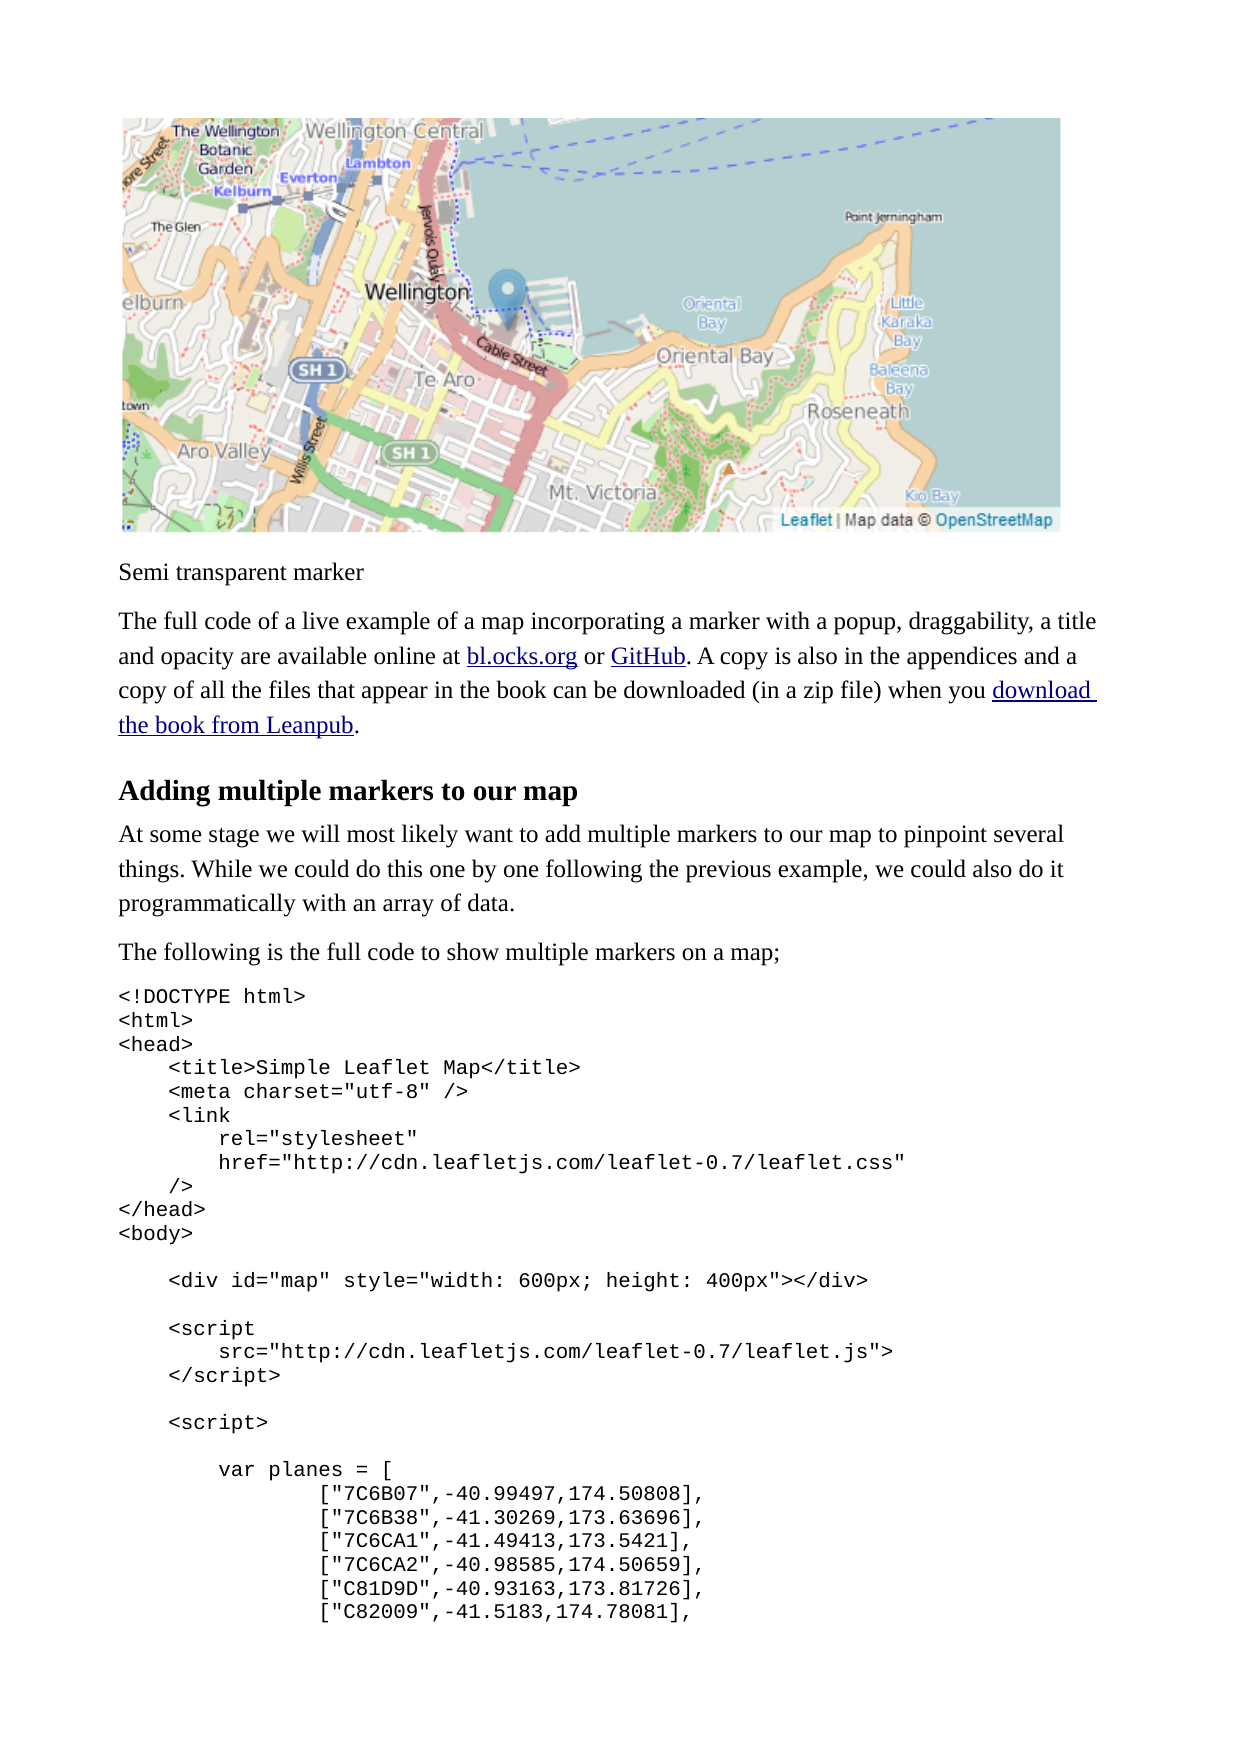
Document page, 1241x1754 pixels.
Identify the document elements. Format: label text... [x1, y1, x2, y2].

text ["7C6B38",-41.30269,173.63696], [118, 1507, 1122, 1530]
text src="http://cdn.leafletjs.com/leaflet-0.7/leaflet.js"> [118, 1341, 1122, 1365]
text <title>Simple Leaflet Map</title> [118, 1057, 1122, 1081]
text At some stage we will most likely want to add multiple markers to our map to pinpoint several things. While we could do this one by one following the previous example, we could also do it programmatically with an array of data. [118, 819, 1122, 917]
text The full code of a live example of a map incorporating a marker with a popup, draggability, a title and opacity are available online at bl.ocks.org or GitHub. A copy is also in the appendices and a copy of all the files that appear in the book can be downloaded (in a zip file) when you download the book from Leanpub. [118, 606, 1122, 738]
text </head> [118, 1199, 1122, 1223]
text <!DOCTYPE html> [118, 986, 1122, 1010]
picture [118, 118, 1067, 537]
text <body> [118, 1223, 1122, 1247]
text <html> [118, 1010, 1122, 1034]
text /> [118, 1176, 1122, 1199]
subtitle Adding multiple markers to our map [118, 773, 1122, 807]
text Semi transparent marker [118, 557, 1122, 586]
text rel="stylesheet" [118, 1128, 1122, 1152]
text <meta charset="utf-8" /> [118, 1081, 1122, 1105]
text <head> [118, 1034, 1122, 1057]
text <div id="map" style="width: 600px; height: 400px"></div> [118, 1270, 1122, 1294]
text </script> [118, 1365, 1122, 1388]
text <script> [118, 1412, 1122, 1436]
text ["7C6CA2",-40.98585,174.50659], [118, 1554, 1122, 1578]
text ["7C6B07",-40.99497,174.50808], [118, 1483, 1122, 1507]
text href="http://cdn.leafletjs.com/leaflet-0.7/leaflet.css" [118, 1152, 1122, 1176]
text ["7C6CA1",-41.49413,173.5421], [118, 1530, 1122, 1554]
text var planes = [ [118, 1459, 1122, 1483]
text ["C81D9D",-40.93163,173.81726], [118, 1578, 1122, 1601]
text ["C82009",-41.5183,174.78081], [118, 1601, 1122, 1625]
text <script [118, 1317, 1122, 1341]
text The following is the full code to show multiple markers on a map; [118, 937, 1122, 966]
text <link [118, 1105, 1122, 1128]
